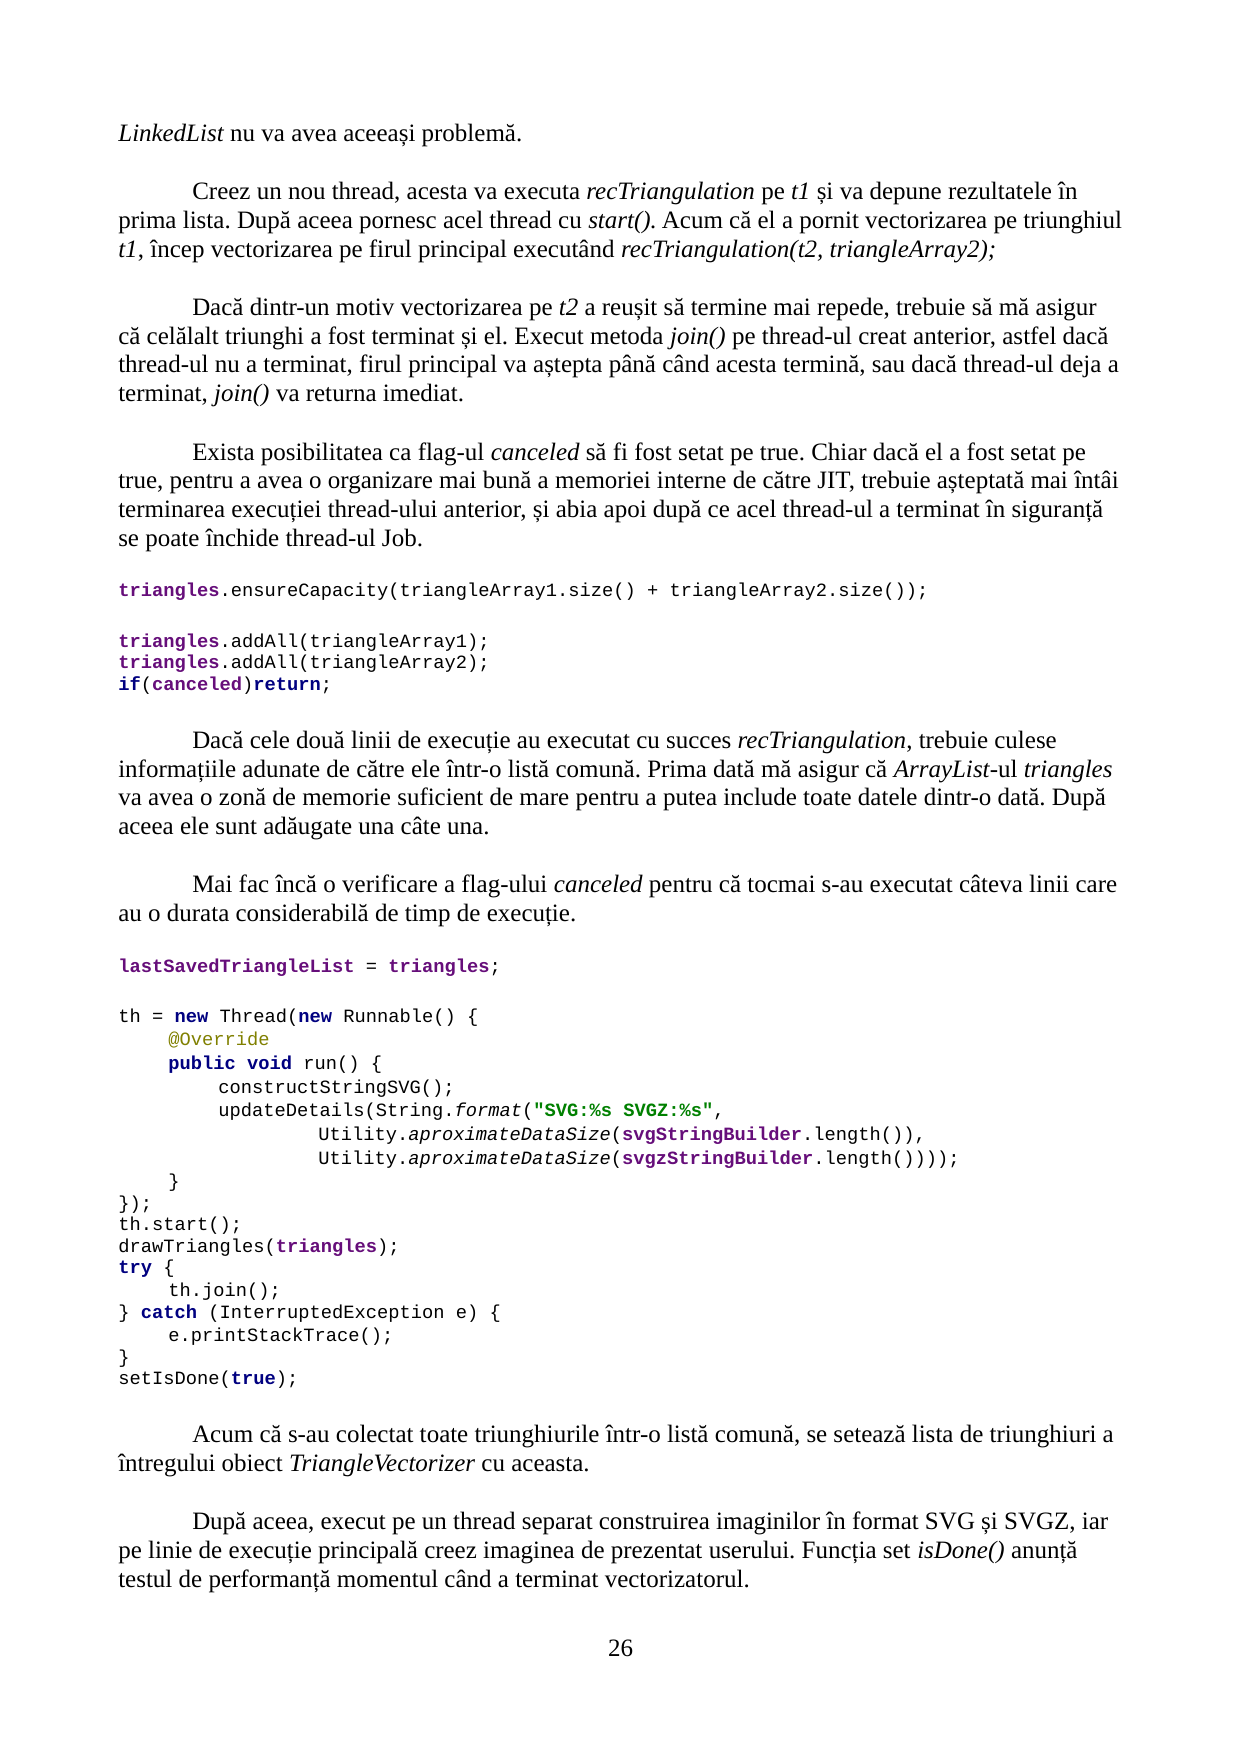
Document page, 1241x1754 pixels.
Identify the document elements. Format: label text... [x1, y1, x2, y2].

text triangles.addAll(triangleArray1); [118, 632, 1122, 653]
text }); [118, 1194, 1122, 1215]
text constructStringSVG(); [118, 1076, 1122, 1099]
text triangles.ensureCapacity(triangleArray1.size() + triangleArray2.size()); [118, 581, 1122, 602]
text public void run() { [118, 1052, 1122, 1076]
text După aceea, execut pe un thread separat construirea imaginilor în format SVG și SVGZ, iar pe linie de execuție principală creez imaginea de prezentat userului. Funcția set isDone() anunță testul de performanță momentul când a terminat vectorizatorul. [118, 1506, 1122, 1593]
text triangles.addAll(triangleArray2); [118, 653, 1122, 674]
text Utility.aproximateDataSize(svgStringBuilder.length()), [118, 1123, 1122, 1147]
text } [118, 1170, 1122, 1194]
text setIsDone(true); [118, 1369, 1122, 1390]
text Exista posibilitatea ca flag-ul canceled să fi fost setat pe true. Chiar dacă el a fost setat pe true, pentru a avea o organizare mai bună a memoriei interne de către JIT, trebuie așteptată mai întâi terminarea execuției thread-ului anterior, și abia apoi după ce acel thread-ul a terminat în siguranță se poate închide thread-ul Job. [118, 437, 1122, 552]
text Dacă dintr-un motiv vectorizarea pe t2 a reușit să termine mai repede, trebuie să mă asigur că celălalt triunghi a fost terminat și el. Execut metoda join() pe thread-ul creat anterior, astfel dacă thread-ul nu a terminat, firul principal va aștepta până când acesta termină, sau dacă thread-ul deja a terminat, join() va returna imediat. [118, 292, 1122, 407]
text LinkedList nu va avea aceeași problemă. [118, 118, 1122, 147]
text th.start(); [118, 1215, 1122, 1236]
text } [118, 1347, 1122, 1369]
text e.printStackTrace(); [118, 1324, 1122, 1347]
text th = new Thread(new Runnable() { [118, 1007, 1122, 1028]
text Dacă cele două linii de execuție au executat cu succes recTriangulation, trebuie culese informațiile adunate de către ele într-o listă comună. Prima dată mă asigur că ArrayList-ul triangles va avea o zonă de memorie suficient de mare pentru a putea include toate datele dintr-o dată. După aceea ele sunt adăugate una câte una. [118, 725, 1122, 840]
text Mai fac încă o verificare a flag-ului canceled pentru că tocmai s-au executat câteva linii care au o durata considerabilă de timp de execuție. [118, 869, 1122, 927]
text if(canceled)return; [118, 674, 1122, 696]
text } catch (InterruptedException e) { [118, 1303, 1122, 1324]
text Utility.aproximateDataSize(svgzStringBuilder.length()))); [118, 1147, 1122, 1170]
text lastSavedTriangleList = triangles; [118, 956, 1122, 978]
text updateDetails(String.format("SVG:%s SVGZ:%s", [118, 1099, 1122, 1123]
text try { [118, 1258, 1122, 1279]
text drawTriangles(triangles); [118, 1236, 1122, 1258]
text Creez un nou thread, acesta va executa recTriangulation pe t1 și va depune rezultatele în prima lista. După aceea pornesc acel thread cu start(). Acum că el a pornit vectorizarea pe triunghiul t1, încep vectorizarea pe firul principal executând recTriangulation(t2, triangleArray2); [118, 176, 1122, 263]
text @Override [118, 1028, 1122, 1052]
text th.join(); [118, 1279, 1122, 1303]
text Acum că s-au colectat toate triunghiurile într-o listă comună, se setează lista de triunghiuri a întregului obiect TriangleVectorizer cu aceasta. [118, 1419, 1122, 1477]
